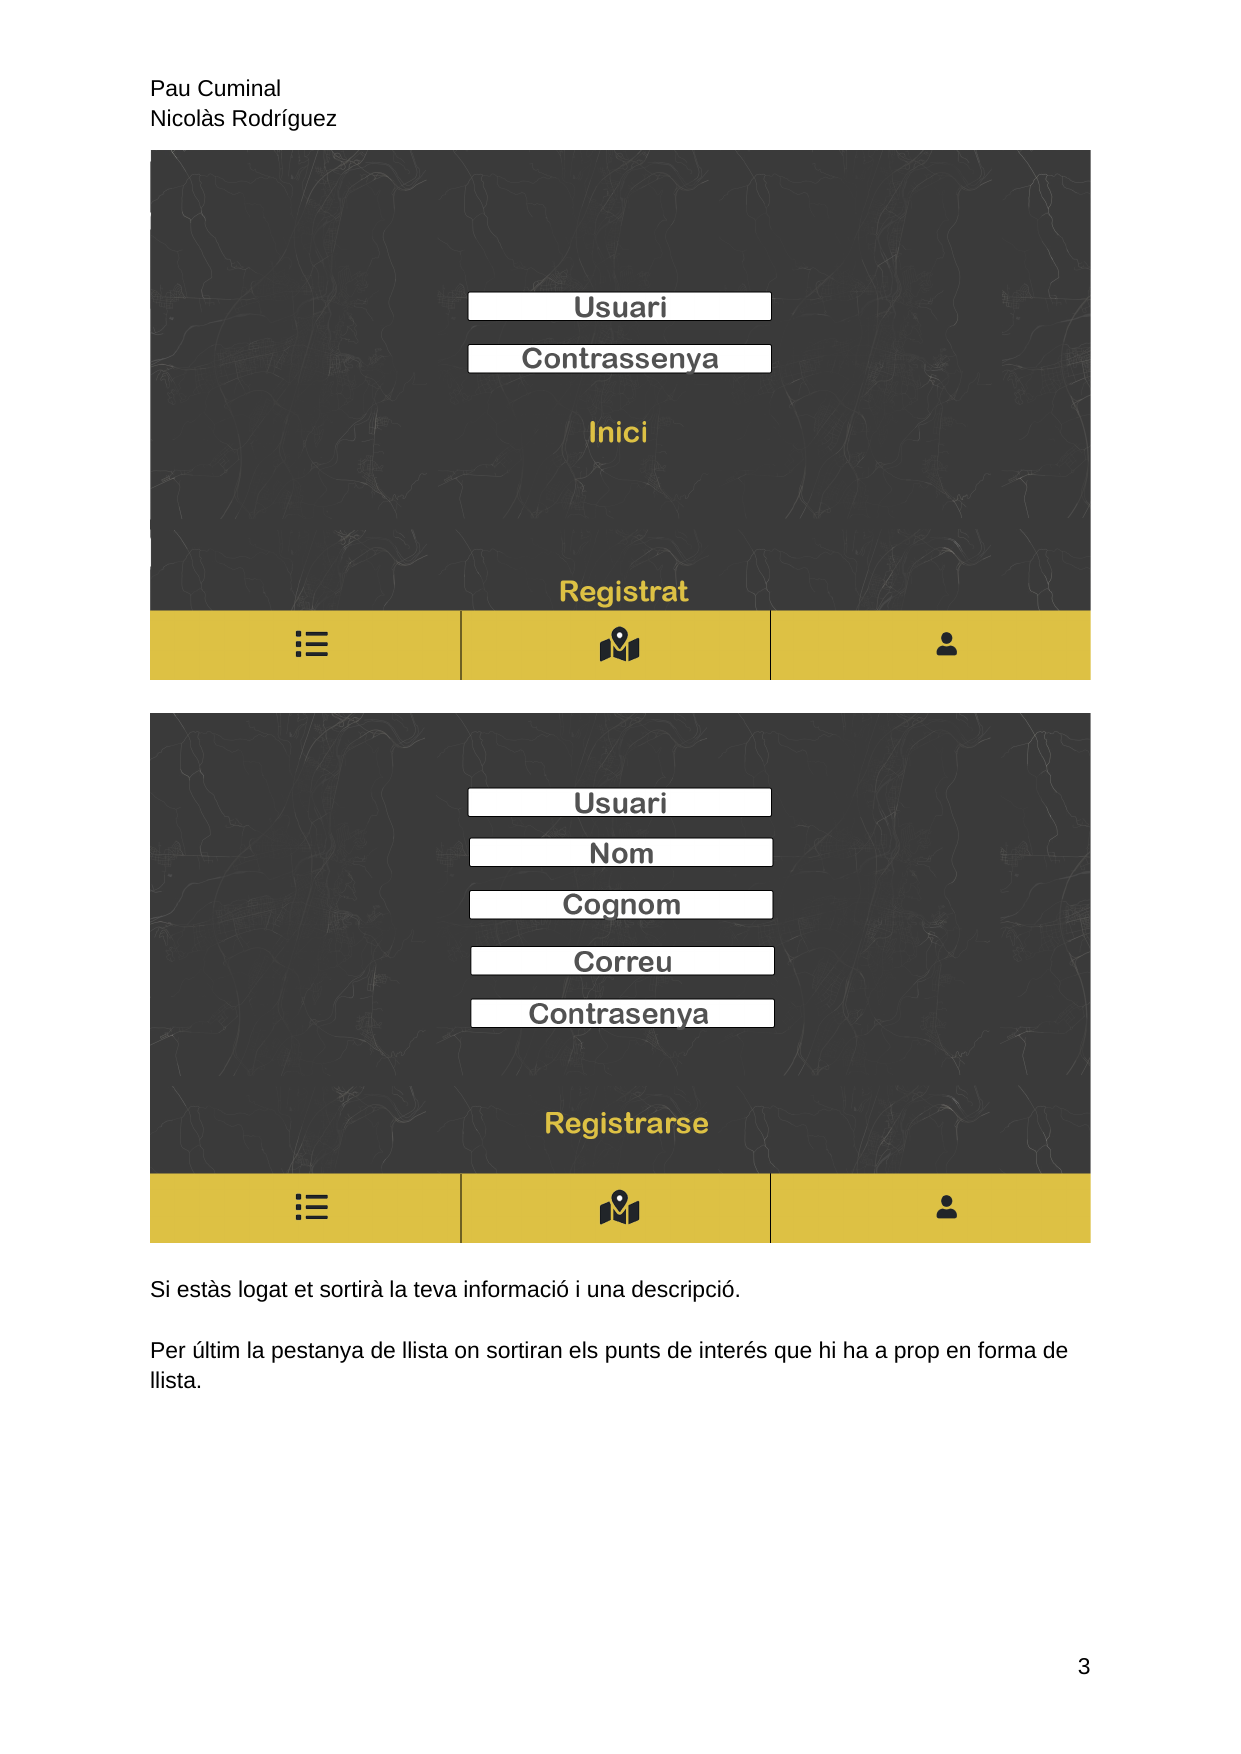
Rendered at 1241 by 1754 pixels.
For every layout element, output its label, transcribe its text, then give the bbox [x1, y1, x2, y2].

picture [150, 713, 1091, 1243]
picture [150, 150, 1091, 680]
text Per últim la pestanya de llista on sortiran els punts de interés que hi ha a prop en forma de llista. [150, 1337, 1090, 1393]
text Si estàs logat et sortirà la teva informació i una descripció. [150, 1276, 1090, 1303]
